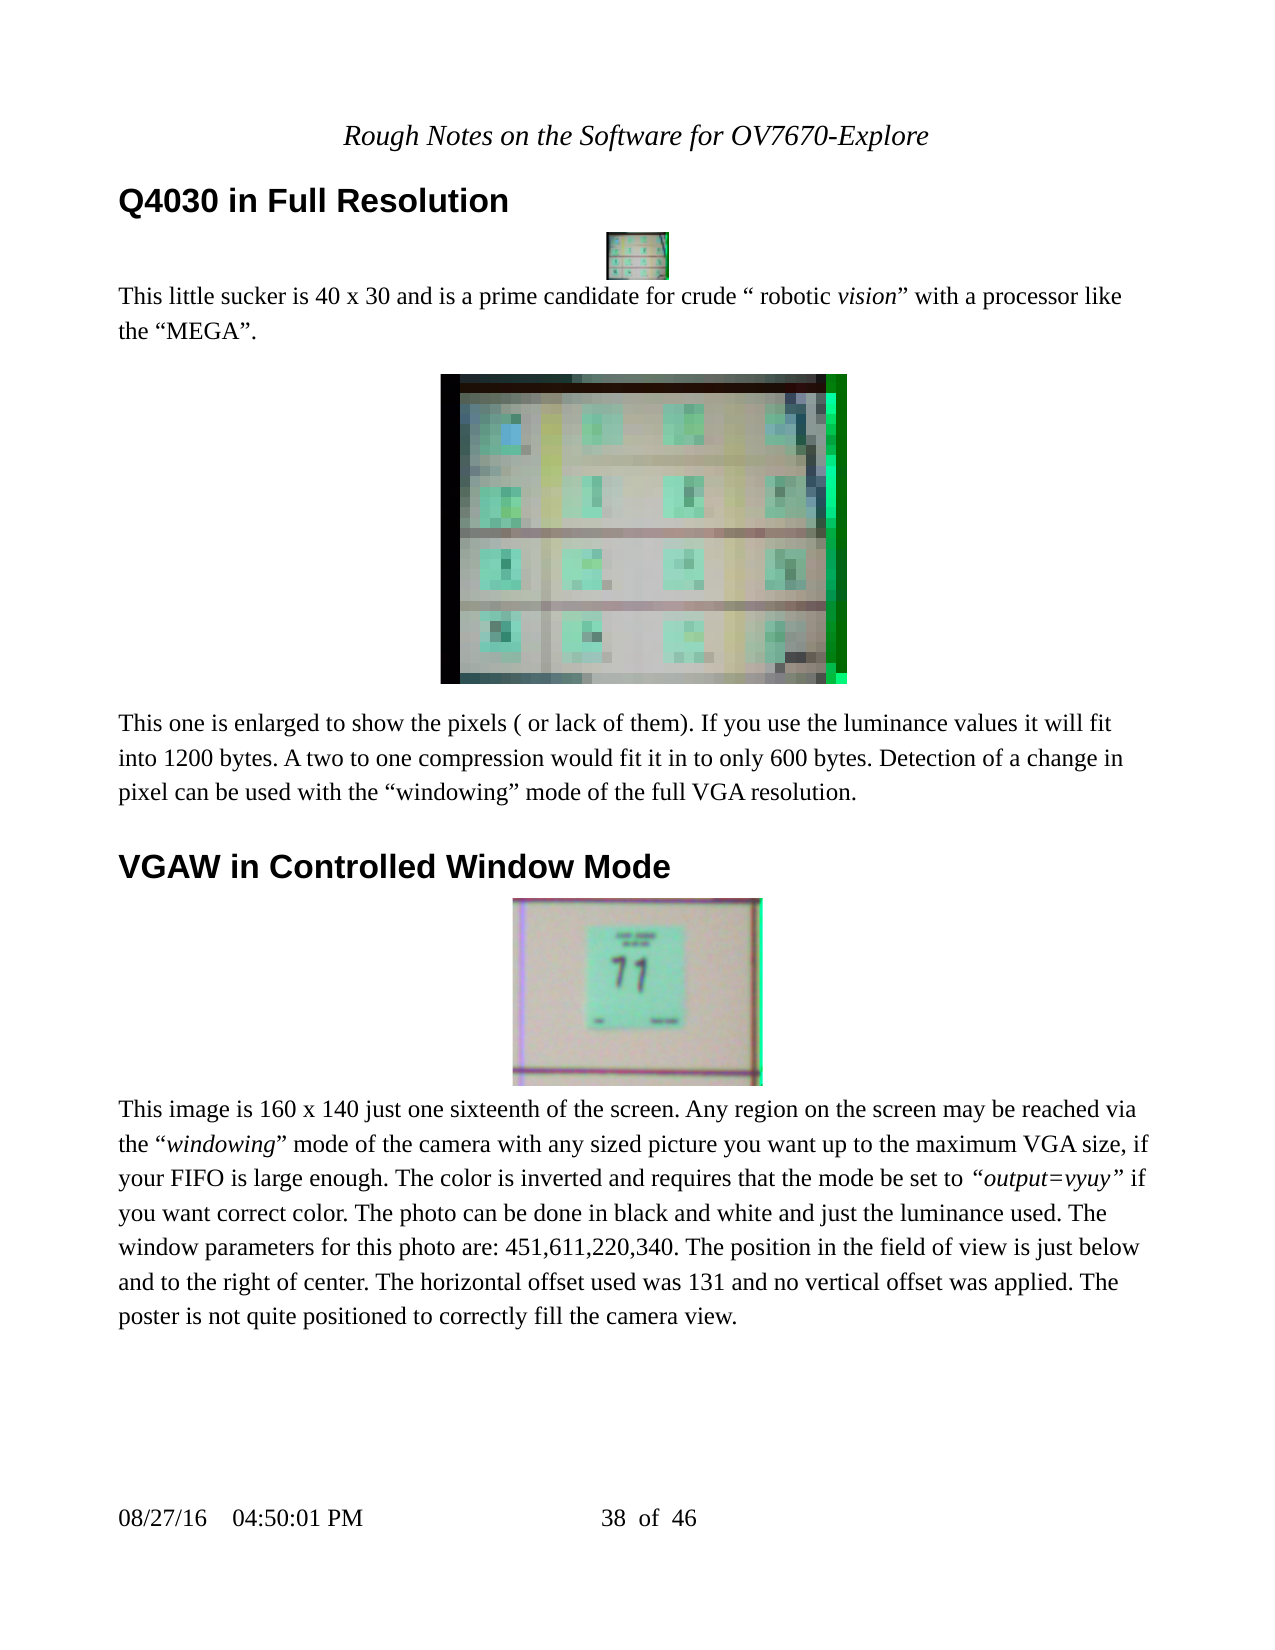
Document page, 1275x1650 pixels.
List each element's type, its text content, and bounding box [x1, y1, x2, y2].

subtitle Q4030 in Full Resolution [118, 181, 1157, 220]
subtitle VGAW in Controlled Window Mode [118, 847, 1157, 886]
picture [606, 232, 669, 280]
text This one is enlarged to show the pixels ( or lack of them). If you use the luminance values it will fit into 1200 bytes. A two to one compression would fit it in to only 600 bytes. Detection of a change in pixel can be used with the “windowing” mode of the full VGA resolution. [118, 708, 1157, 806]
text This image is 160 x 140 just one sixteenth of the screen. Any region on the screen may be reached via the “windowing” mode of the camera with any sized picture you want up to the maximum VGA size, if your FIFO is large enough. The color is inverted and requires that the mode be set to “output=vyuy” if you want correct color. The photo can be done in black and white and just the luminance used. The window parameters for this photo are: 451,611,220,340. The position in the field of view is just below and to the right of center. The horizontal offset used was 131 and no vertical offset was applied. The poster is not quite positioned to correctly fill the camera view. [118, 1094, 1157, 1330]
text This little sucker is 40 x 30 and is a prime candidate for crude “ robotic vision” with a processor like the “MEGA”. [118, 281, 1157, 344]
picture [512, 898, 763, 1086]
picture [440, 374, 847, 684]
